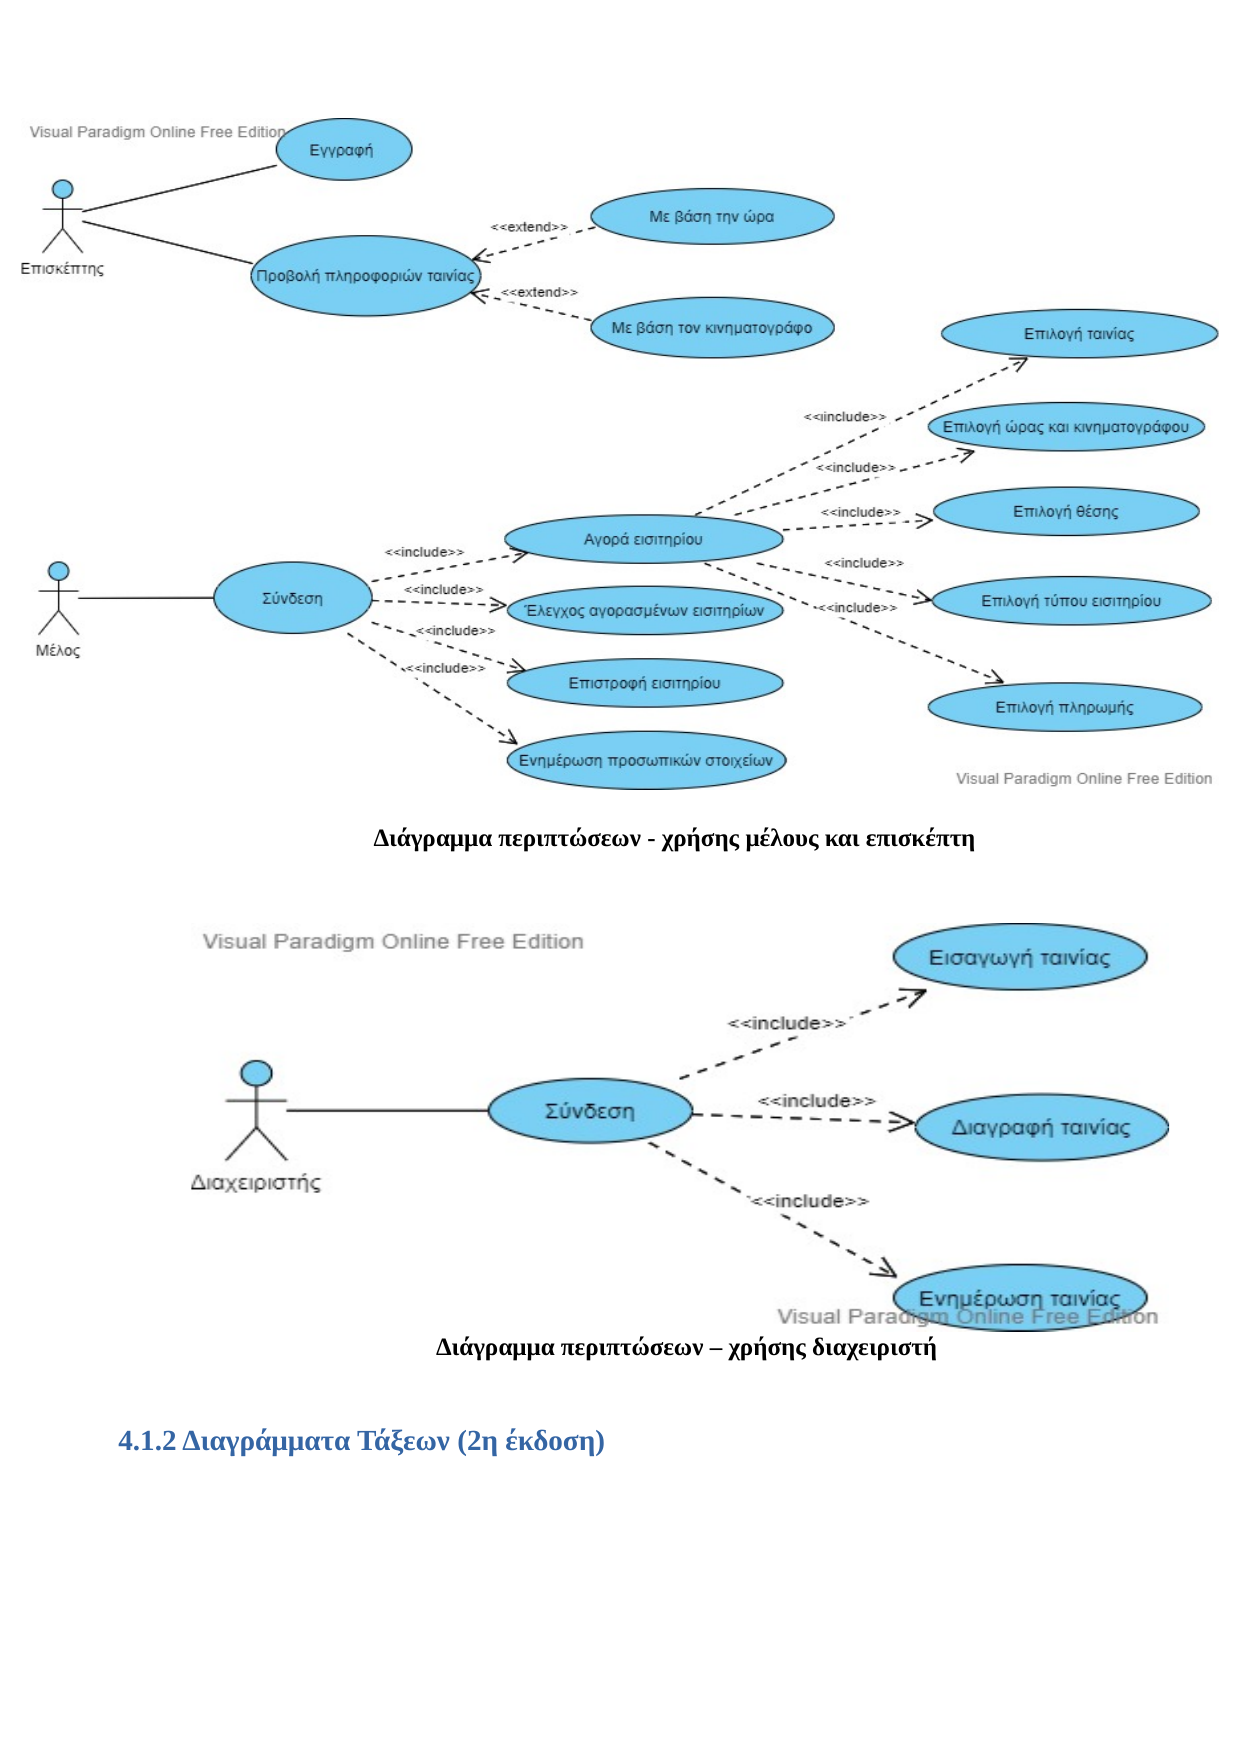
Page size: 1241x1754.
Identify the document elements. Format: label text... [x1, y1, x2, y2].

text Διάγραμμα περιπτώσεων – χρήσης διαχειριστή [192, 1332, 1122, 1361]
text Διάγραμμα περιπτώσεων - χρήσης μέλους και επισκέπτη [118, 819, 1122, 852]
text 4.1.2 Διαγράμματα Τάξεων (2η έκδοση) [118, 1423, 1122, 1457]
